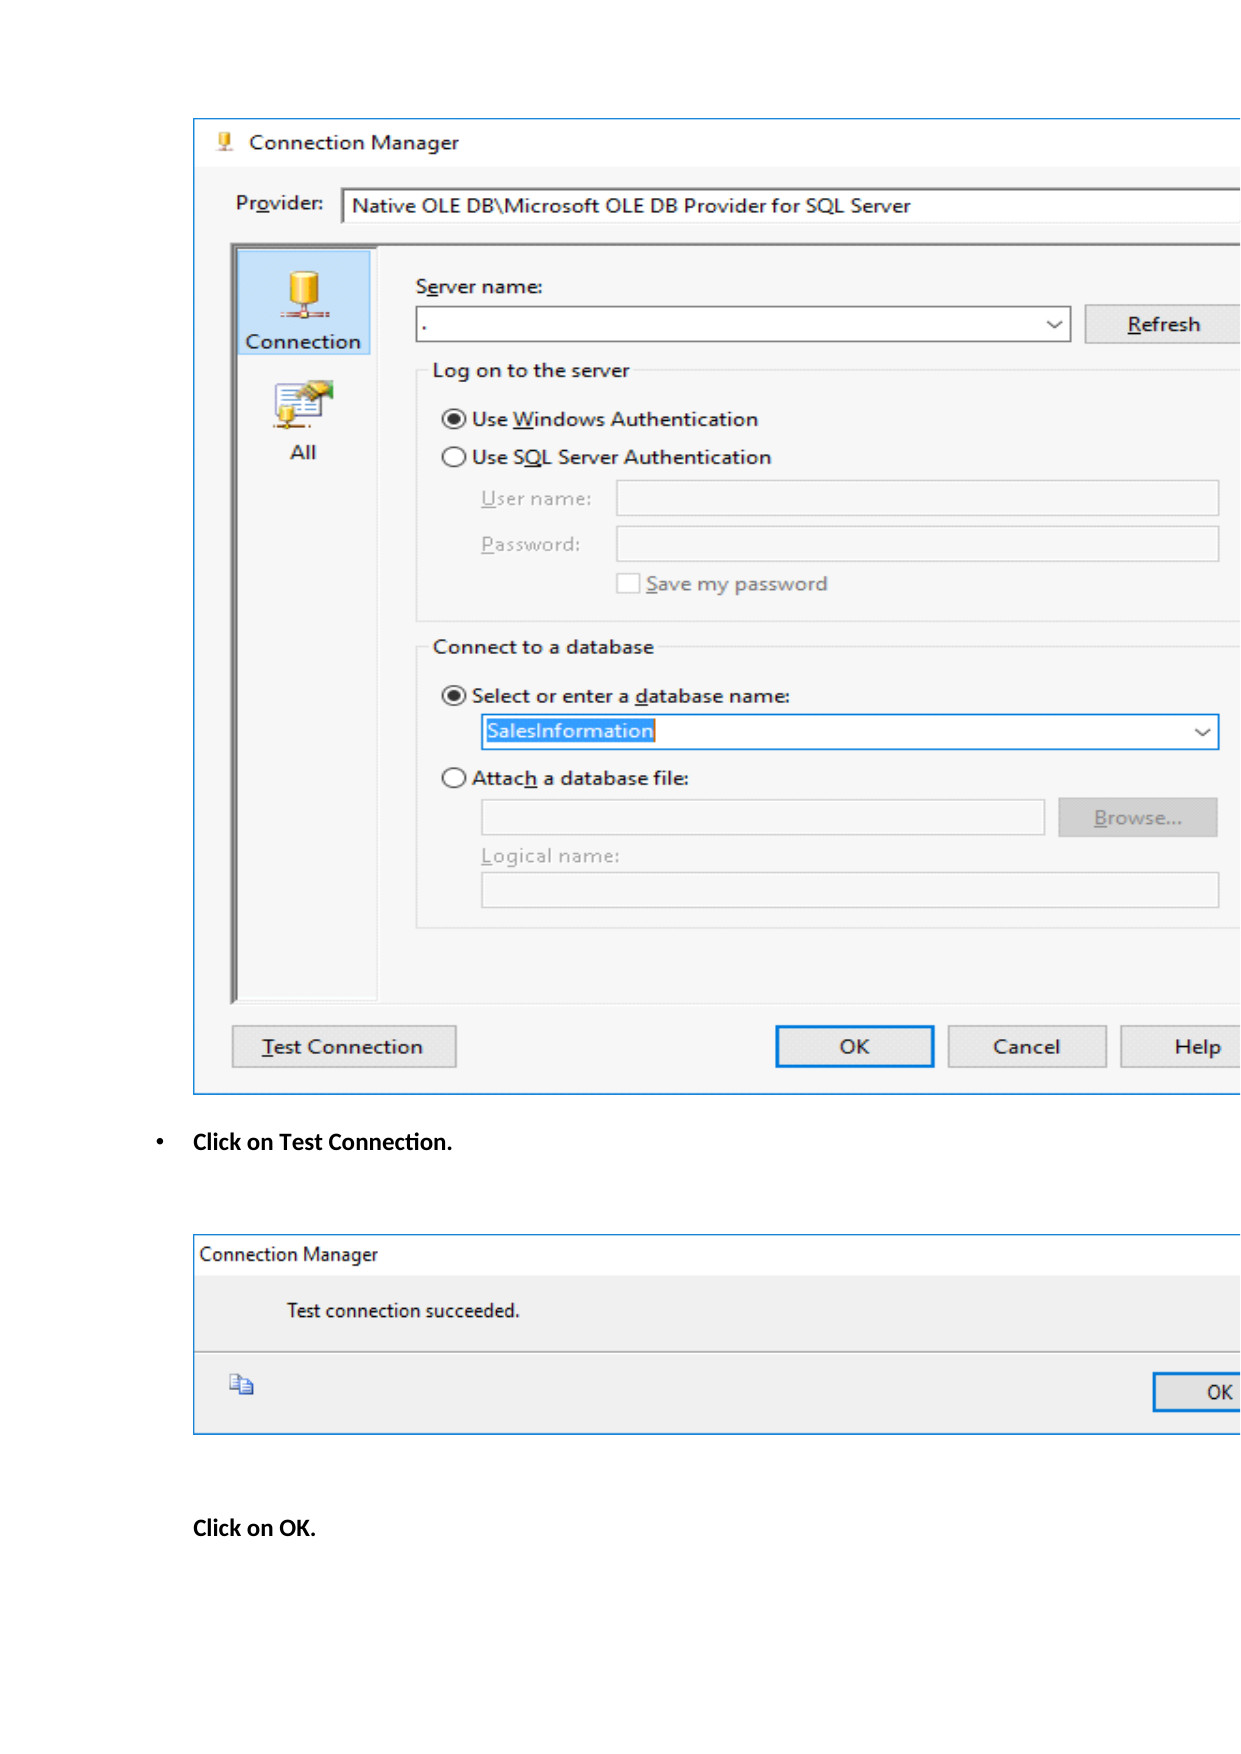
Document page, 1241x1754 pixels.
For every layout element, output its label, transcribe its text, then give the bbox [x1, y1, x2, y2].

text Click on OK. [193, 1512, 1122, 1543]
list Click on Test Connection. [156, 1126, 1122, 1156]
